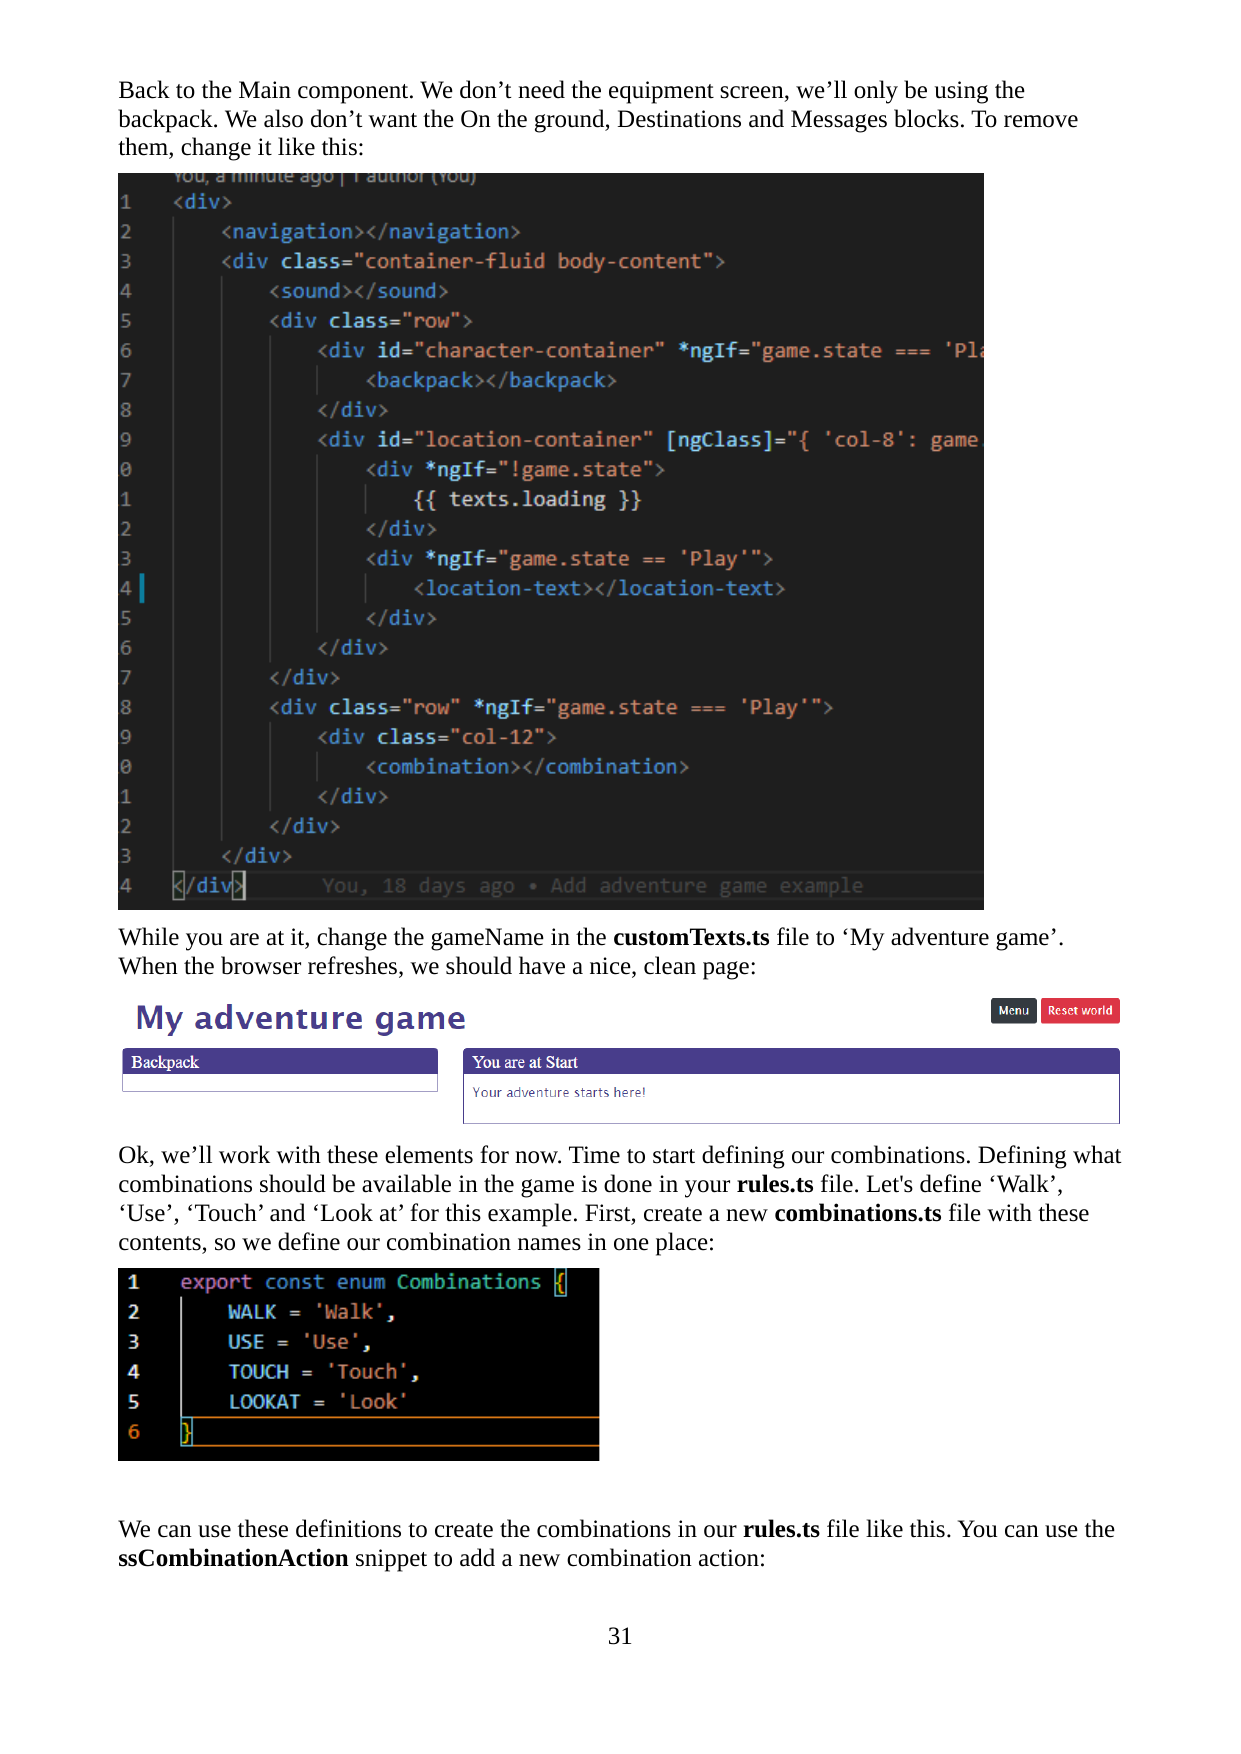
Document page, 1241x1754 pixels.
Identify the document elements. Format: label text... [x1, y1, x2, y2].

text Back to the Main component. We don’t need the equipment screen, we’ll only be using the backpack. We also don’t want the On the ground, Destinations and Messages blocks. To remove them, change it like this: [118, 75, 1122, 161]
text Ok, we’ll work with these elements for now. Time to start defining our combinations. Defining what combinations should be available in the game is done in your rules.ts file. Let's define ‘Walk’, ‘Use’, ‘Touch’ and ‘Look at’ for this example. First, create a new combinations.ts file with these contents, so we define our combination names in one place: [118, 1141, 1122, 1256]
text We can use these definitions to create the combinations in our rules.ts file like this. You can use the ssCombinationAction snippet to add a new combination action: [118, 1514, 1122, 1571]
text While you are at it, change the gameName in the customTexts.ts file to ‘My adventure game’. When the browser refreshes, we should have a nice, clean page: [118, 922, 1122, 980]
